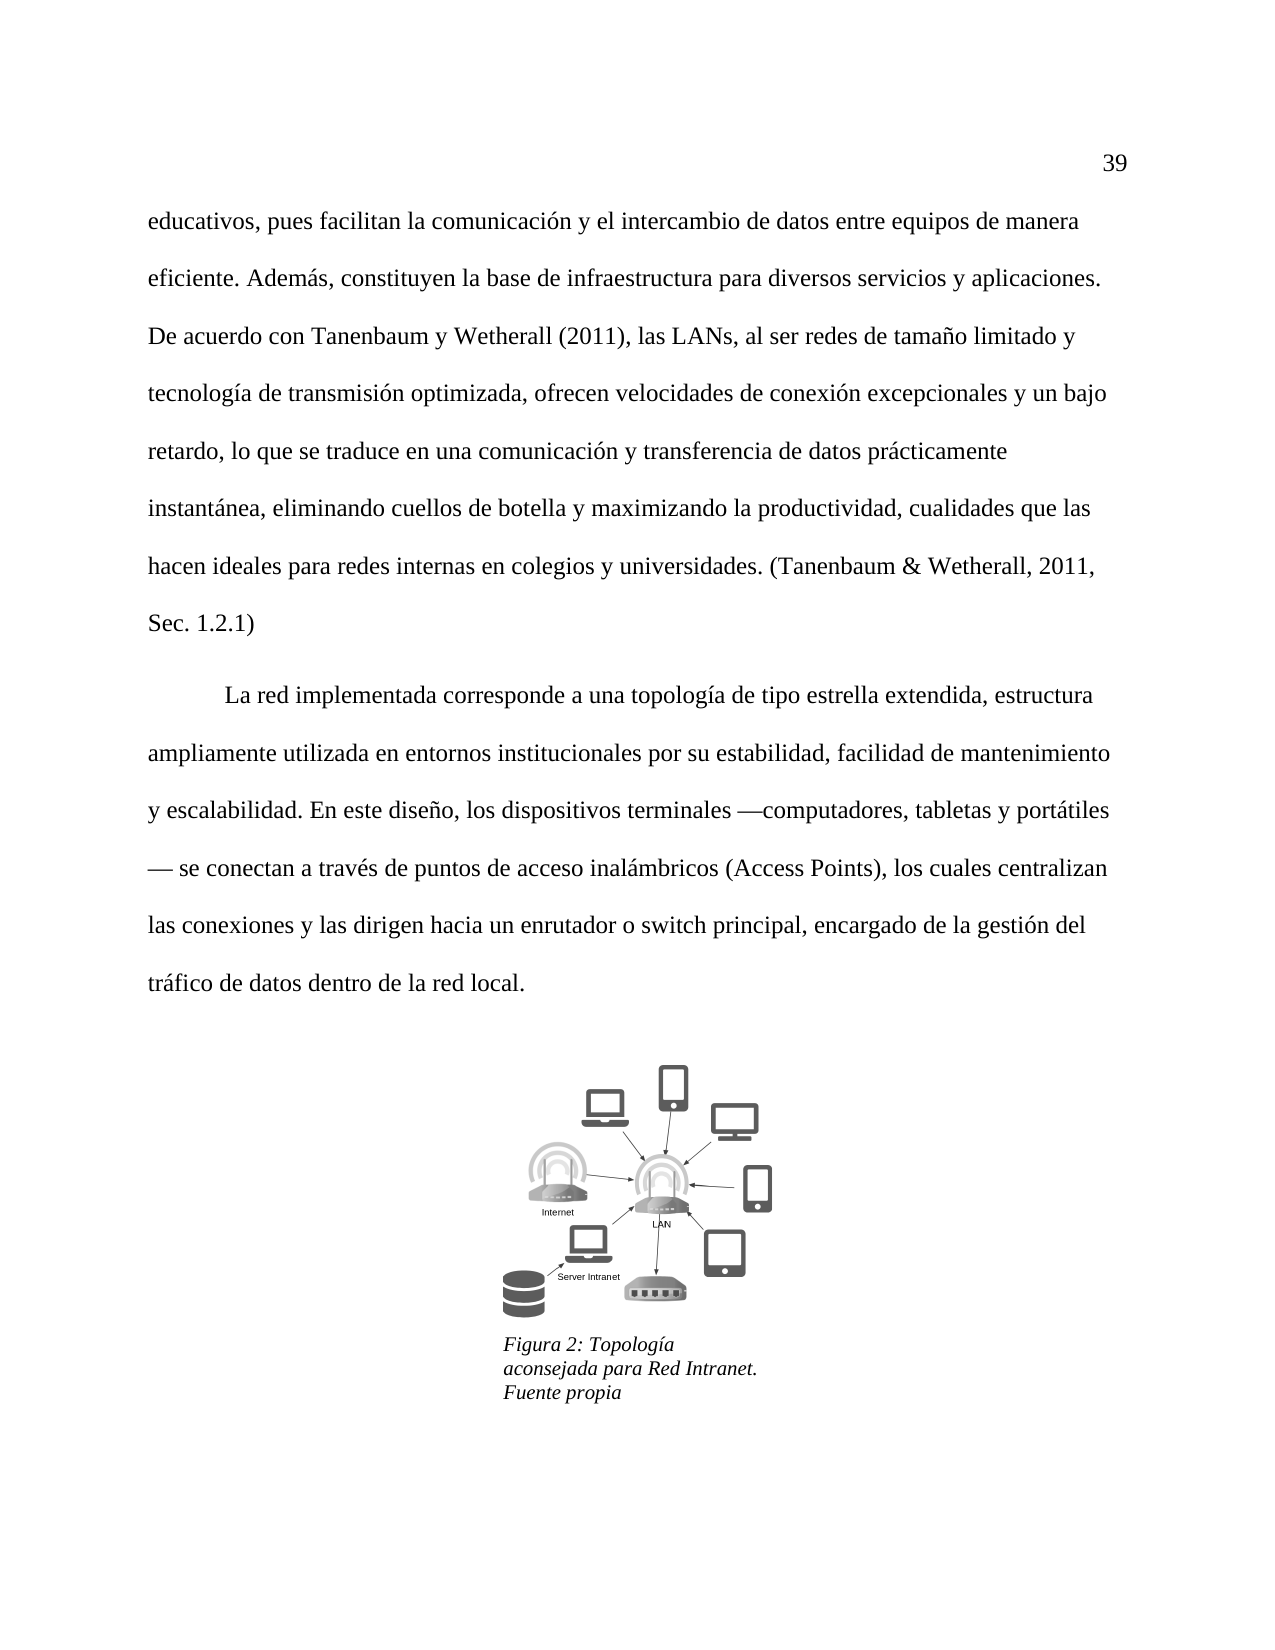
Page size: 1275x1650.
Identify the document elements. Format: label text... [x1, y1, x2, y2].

text Figura 2: Topología aconsejada para Red Intranet. Fuente propia [503, 1319, 772, 1404]
text La red implementada corresponde a una topología de tipo estrella extendida, estructura ampliamente utilizada en entornos institucionales por su estabilidad, facilidad de mantenimiento y escalabilidad. En este diseño, los dispositivos terminales —computadores, tabletas y portátiles— se conectan a través de puntos de acceso inalámbricos (Access Points), los cuales centralizan las conexiones y las dirigen hacia un enrutador o switch principal, encargado de la gestión del tráfico de datos dentro de la red local. [148, 680, 1127, 997]
text educativos, pues facilitan la comunicación y el intercambio de datos entre equipos de manera eficiente. Además, constituyen la base de infraestructura para diversos servicios y aplicaciones. De acuerdo con Tanenbaum y Wetherall (2011), las LANs, al ser redes de tamaño limitado y tecnología de transmisión optimizada, ofrecen velocidades de conexión excepcionales y un bajo retardo, lo que se traduce en una comunicación y transferencia de datos prácticamente instantánea, eliminando cuellos de botella y maximizando la productividad, cualidades que las hacen ideales para redes internas en colegios y universidades. (Tanenbaum & Wetherall, 2011, Sec. 1.2.1) [148, 206, 1127, 637]
